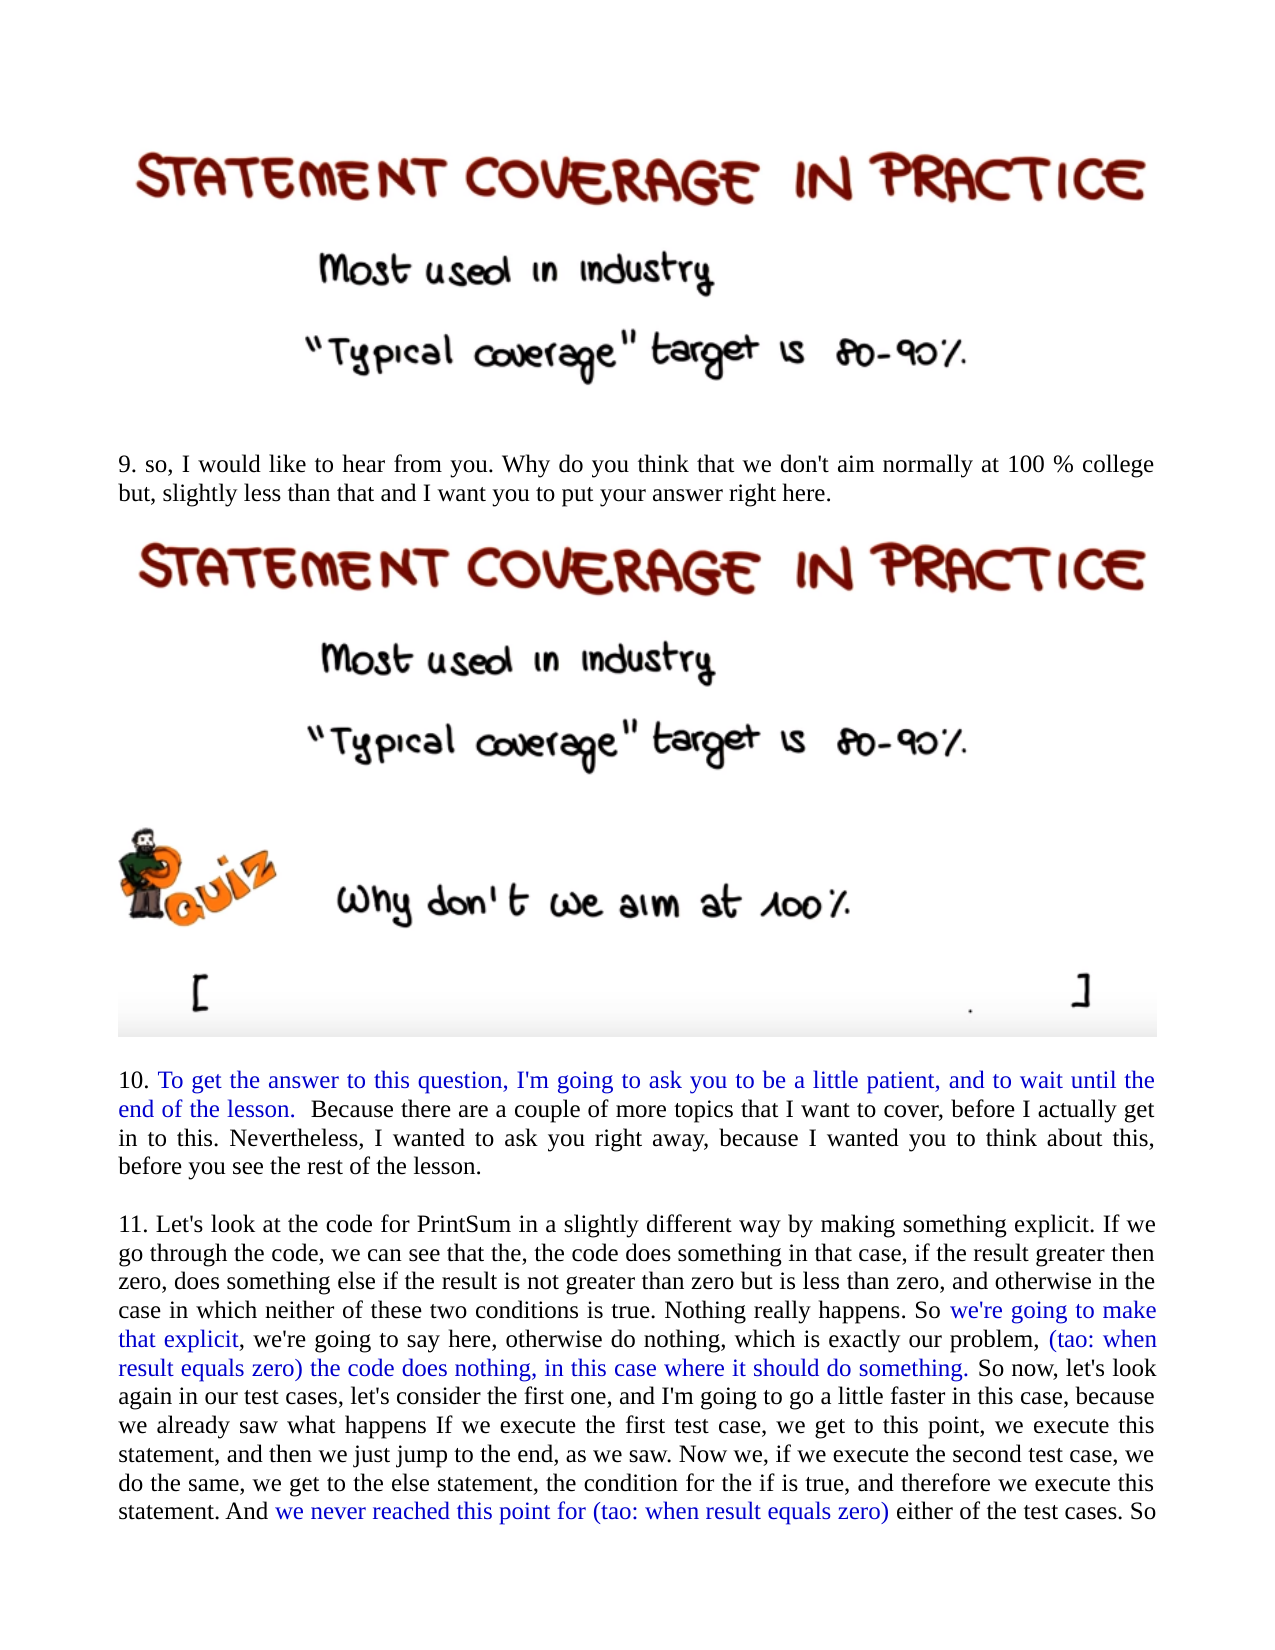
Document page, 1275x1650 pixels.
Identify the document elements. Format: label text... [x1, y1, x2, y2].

picture [118, 535, 1157, 1037]
text 11. Let's look at the code for PrintSum in a slightly different way by making something explicit. If we go through the code, we can see that the, the code does something in that case, if the result greater then zero, does something else if the result is not greater than zero but is less than zero, and otherwise in the case in which neither of these two conditions is true. Nothing really happens. So we're going to make that explicit, we're going to say here, otherwise do nothing, which is exactly our problem, (tao: when result equals zero) the code does nothing, in this case where it should do something. So now, let's look again in our test cases, let's consider the first one, and I'm going to go a little faster in this case, because we already saw what happens If we execute the first test case, we get to this point, we execute this statement, and then we just jump to the end, as we saw. Now we, if we execute the second test case, we do the same, we get to the else statement, the condition for the if is true, and therefore we execute this statement. And we never reached this point for (tao: when result equals zero) either of the test cases. So [118, 1209, 1157, 1525]
text 9. so, I would like to hear from you. Why do you think that we don't aim normally at 100 % college but, slightly less than that and I want you to put your answer right here. [118, 449, 1157, 507]
text 10. To get the answer to this question, I'm going to ask you to be a little patient, and to wait until the end of the lesson. Because there are a couple of more topics that I want to cover, before I actually get in to this. Nevertheless, I wanted to ask you right away, because I wanted you to think about this, before you see the rest of the lesson. [118, 1065, 1157, 1180]
picture [118, 146, 1157, 392]
